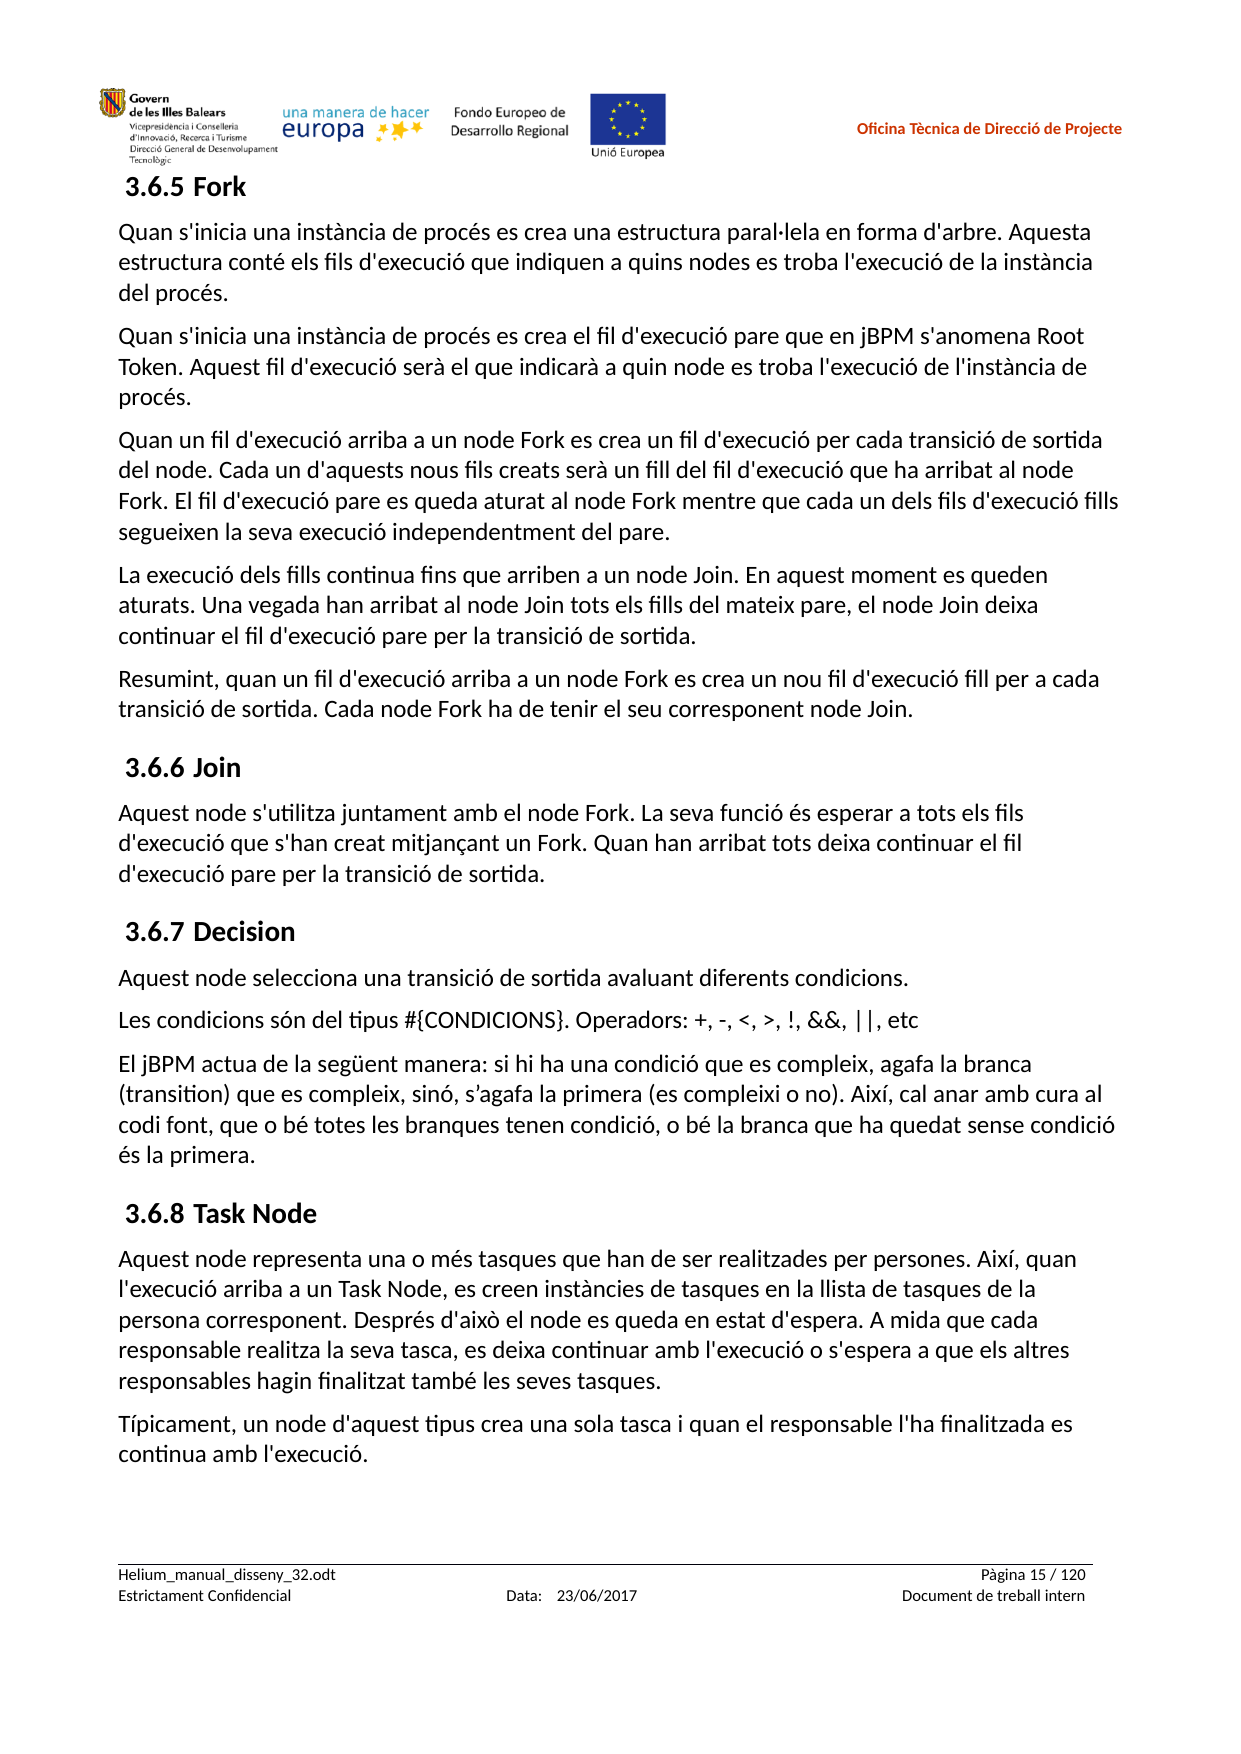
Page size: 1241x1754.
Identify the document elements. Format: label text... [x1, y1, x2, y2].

text Resumint, quan un fil d'execució arriba a un node Fork es crea un nou fil d'execució fill per a cada transició de sortida. Cada node Fork ha de tenir el seu corresponent node Join. [118, 663, 1122, 724]
subtitle Decision [118, 913, 1122, 949]
text Quan un fil d'execució arriba a un node Fork es crea un fil d'execució per cada transició de sortida del node. Cada un d'aquests nous fils creats serà un fill del fil d'execució que ha arribat al node Fork. El fil d'execució pare es queda aturat al node Fork mentre que cada un dels fils d'execució fills segueixen la seva execució independentment del pare. [118, 424, 1122, 546]
text Aquest node s'utilitza juntament amb el node Fork. La seva funció és esperar a tots els fils d'execució que s'han creat mitjançant un Fork. Quan han arribat tots deixa continuar el fil d'execució pare per la transició de sortida. [118, 797, 1122, 888]
text Típicament, un node d'aquest tipus crea una sola tasca i quan el responsable l'ha finalitzada es continua amb l'execució. [118, 1408, 1122, 1469]
text Les condicions són del tipus #{CONDICIONS}. Operadors: +, -, <, >, !, &&, ||, etc [118, 1005, 1122, 1035]
text El jBPM actua de la següent manera: si hi ha una condició que es compleix, agafa la branca (transition) que es compleix, sinó, s’agafa la primera (es compleixi o no). Així, cal anar amb cura al codi font, que o bé totes les branques tenen condició, o bé la branca que ha quedat sense condició és la primera. [118, 1048, 1122, 1170]
subtitle Task Node [118, 1195, 1122, 1230]
text Aquest node selecciona una transició de sortida avaluant diferents condicions. [118, 962, 1122, 992]
picture [99, 87, 668, 166]
subtitle Fork [118, 168, 1122, 203]
text Quan s'inicia una instància de procés es crea una estructura paral·lela en forma d'arbre. Aquesta estructura conté els fils d'execució que indiquen a quins nodes es troba l'execució de la instància del procés. [118, 216, 1122, 308]
subtitle Join [118, 749, 1122, 784]
text Aquest node representa una o més tasques que han de ser realitzades per persones. Així, quan l'execució arriba a un Task Node, es creen instàncies de tasques en la llista de tasques de la persona corresponent. Després d'això el node es queda en estat d'espera. A mida que cada responsable realitza la seva tasca, es deixa continuar amb l'execució o s'espera a que els altres responsables hagin finalitzat també les seves tasques. [118, 1243, 1122, 1396]
text La execució dels fills continua fins que arriben a un node Join. En aquest moment es queden aturats. Una vegada han arribat al node Join tots els fills del mateix pare, el node Join deixa continuar el fil d'execució pare per la transició de sortida. [118, 559, 1122, 650]
text Quan s'inicia una instància de procés es crea el fil d'execució pare que en jBPM s'anomena Root Token. Aquest fil d'execució serà el que indicarà a quin node es troba l'execució de l'instància de procés. [118, 320, 1122, 412]
